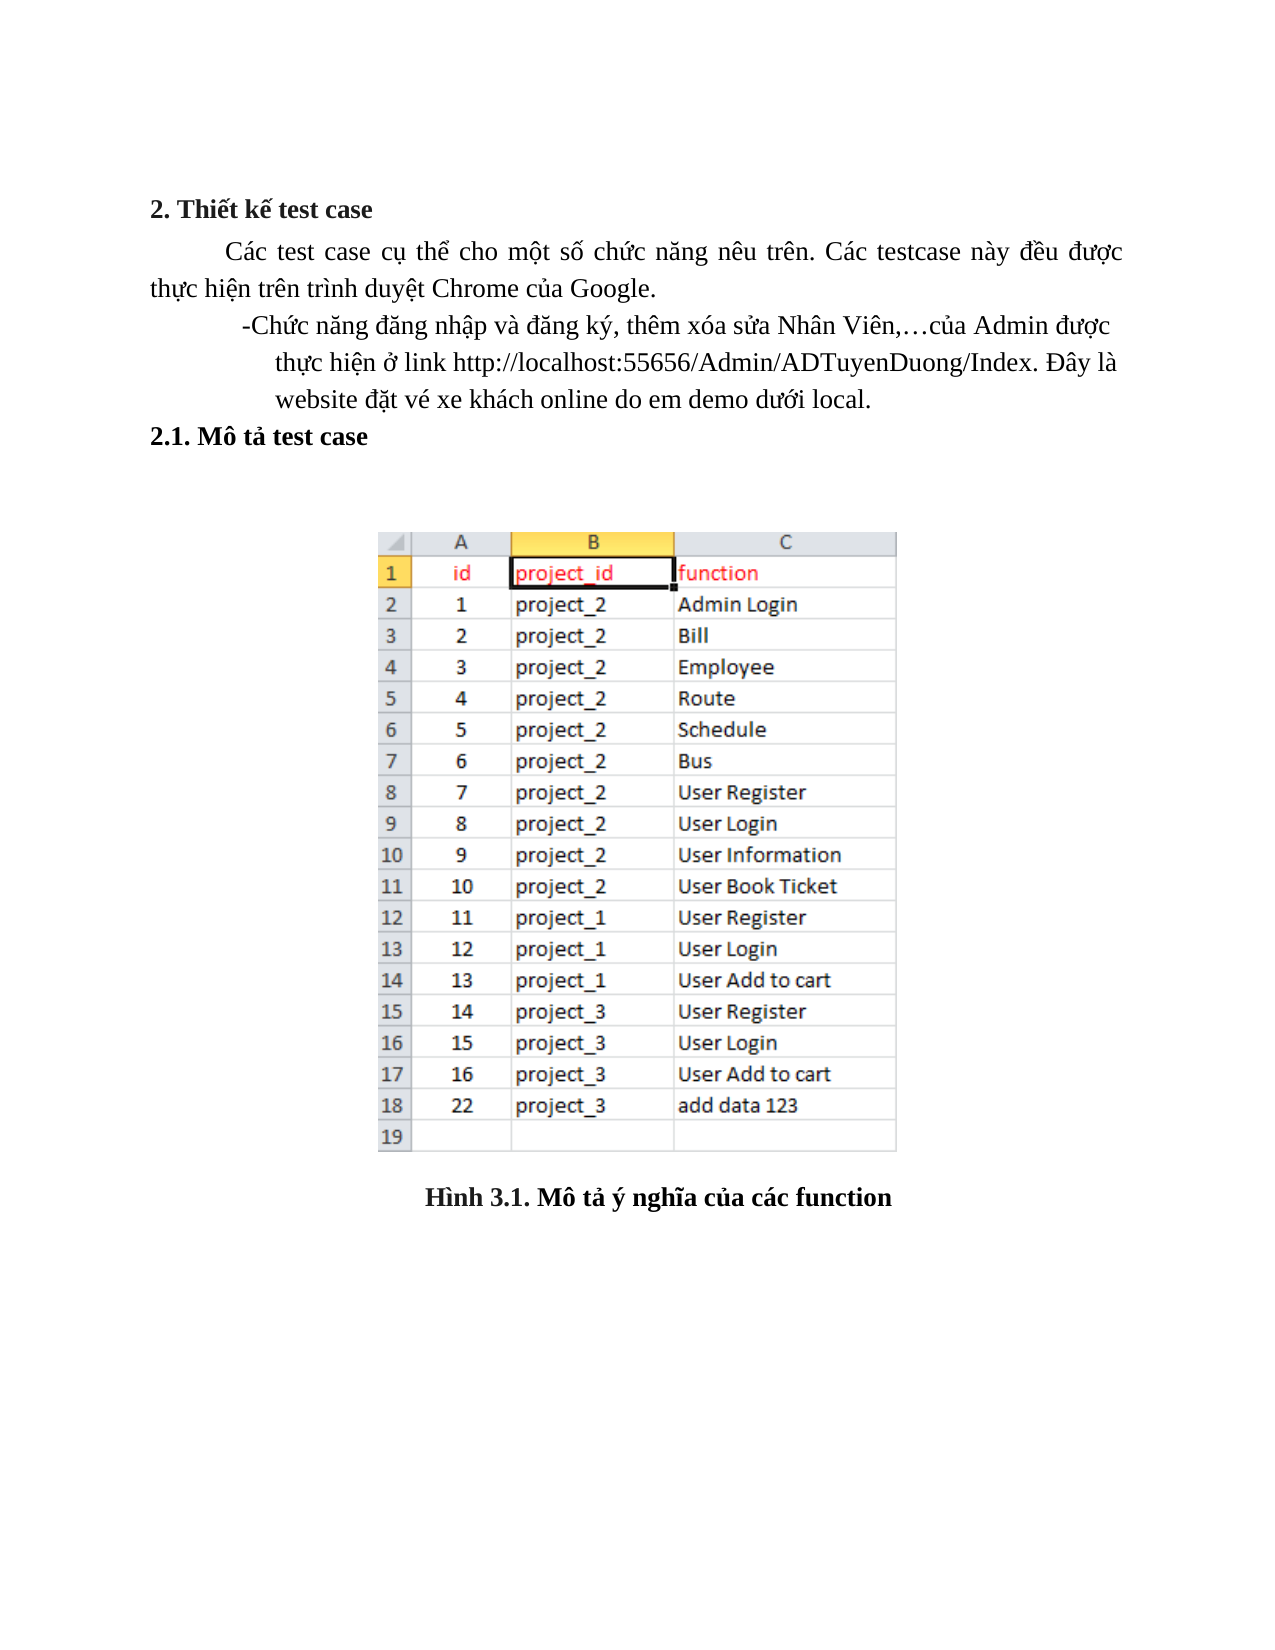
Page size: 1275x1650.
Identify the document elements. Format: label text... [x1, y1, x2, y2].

list Chức năng đăng nhập và đăng ký, thêm xóa sửa Nhân Viên,…của Admin được thực hiện ở link http://localhost:55656/Admin/ADTuyenDuong/Index. Đây là website đặt vé xe khách online do em demo dưới local. [242, 305, 1125, 416]
text 2.1. Mô tả test case [150, 416, 1125, 453]
text Các test case cụ thể cho một số chức năng nêu trên. Các testcase này đều được thực hiện trên trình duyệt Chrome của Google. [150, 231, 1125, 305]
text 2. Thiết kế test case [150, 193, 1125, 225]
text Hình 3.1. Mô tả ý nghĩa của các function [192, 1184, 1125, 1211]
